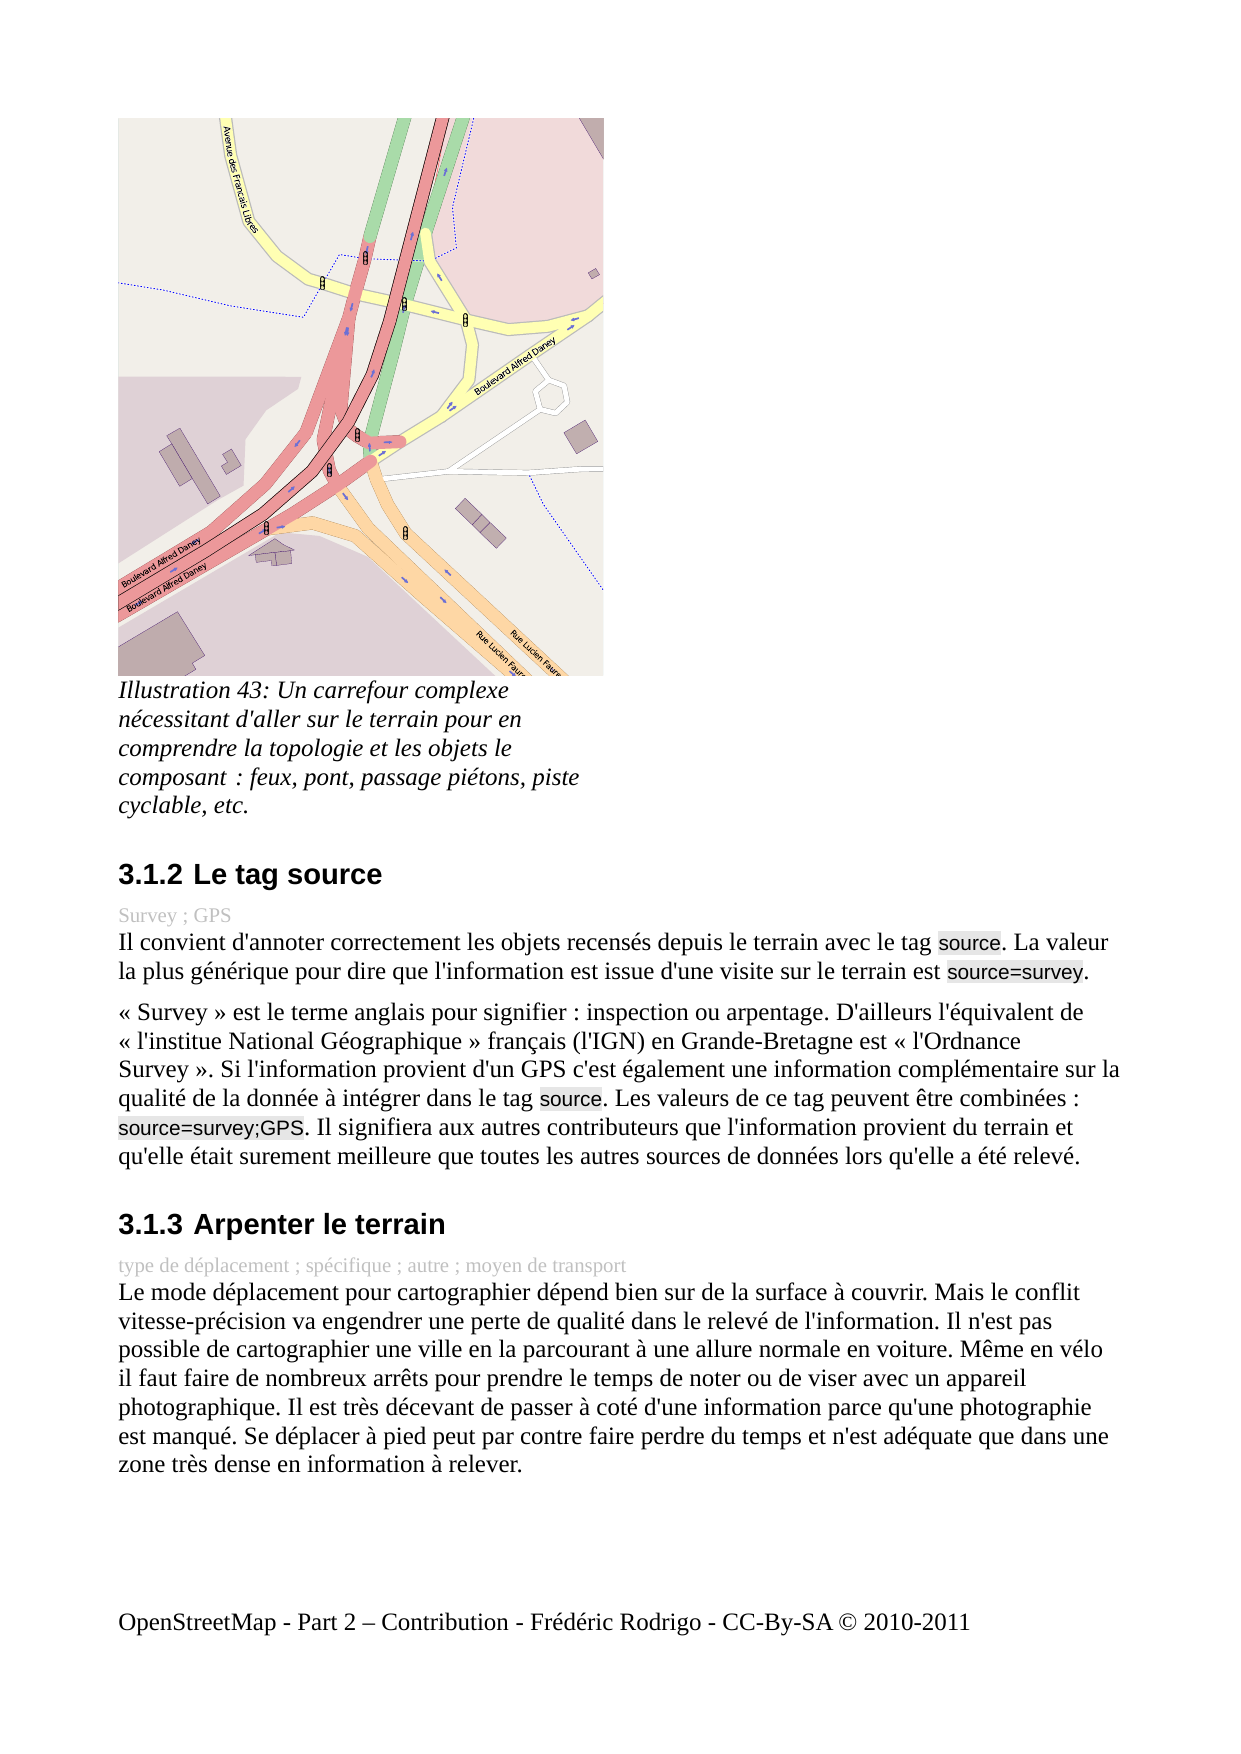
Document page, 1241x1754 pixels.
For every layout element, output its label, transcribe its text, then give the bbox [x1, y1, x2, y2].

subtitle Le tag source [118, 857, 1122, 890]
text Illustration 43: Un carrefour complexe nécessitant d'aller sur le terrain pour en comprendre la topologie et les objets le composant : feux, pont, passage piétons, piste cyclable, etc. [118, 676, 603, 819]
subtitle Arpenter le terrain [118, 1207, 1122, 1241]
text Le mode déplacement pour cartographier dépend bien sur de la surface à couvrir. Mais le conflit vitesse-précision va engendrer une perte de qualité dans le relevé de l'information. Il n'est pas possible de cartographier une ville en la parcourant à une allure normale en voiture. Même en vélo il faut faire de nombreux arrêts pour prendre le temps de noter ou de viser avec un appareil photographique. Il est très décevant de passer à coté d'une information parce qu'une photographie est manqué. Se déplacer à pied peut par contre faire perdre du temps et n'est adéquate que dans une zone très dense en information à relever. [118, 1277, 1122, 1478]
text Il convient d'annoter correctement les objets recensés depuis le terrain avec le tag source. La valeur la plus générique pour dire que l'information est issue d'une visite sur le terrain est source=survey. [118, 927, 1122, 984]
text « Survey » est le terme anglais pour signifier : inspection ou arpentage. D'ailleurs l'équivalent de « l'institue National Géographique » français (l'IGN) en Grande-Bretagne est « l'Ordnance Survey ». Si l'information provient d'un GPS c'est également une information complémentaire sur la qualité de la donnée à intégrer dans le tag source. Les valeurs de ce tag peuvent être combinées : source=survey;GPS. Il signifiera aux autres contributeurs que l'information provient du terrain et qu'elle était surement meilleure que toutes les autres sources de données lors qu'elle a été relevé. [118, 997, 1122, 1169]
text type de déplacement ; spécifique ; autre ; moyen de transport [118, 1253, 1122, 1277]
text Survey ; GPS [118, 903, 1122, 927]
